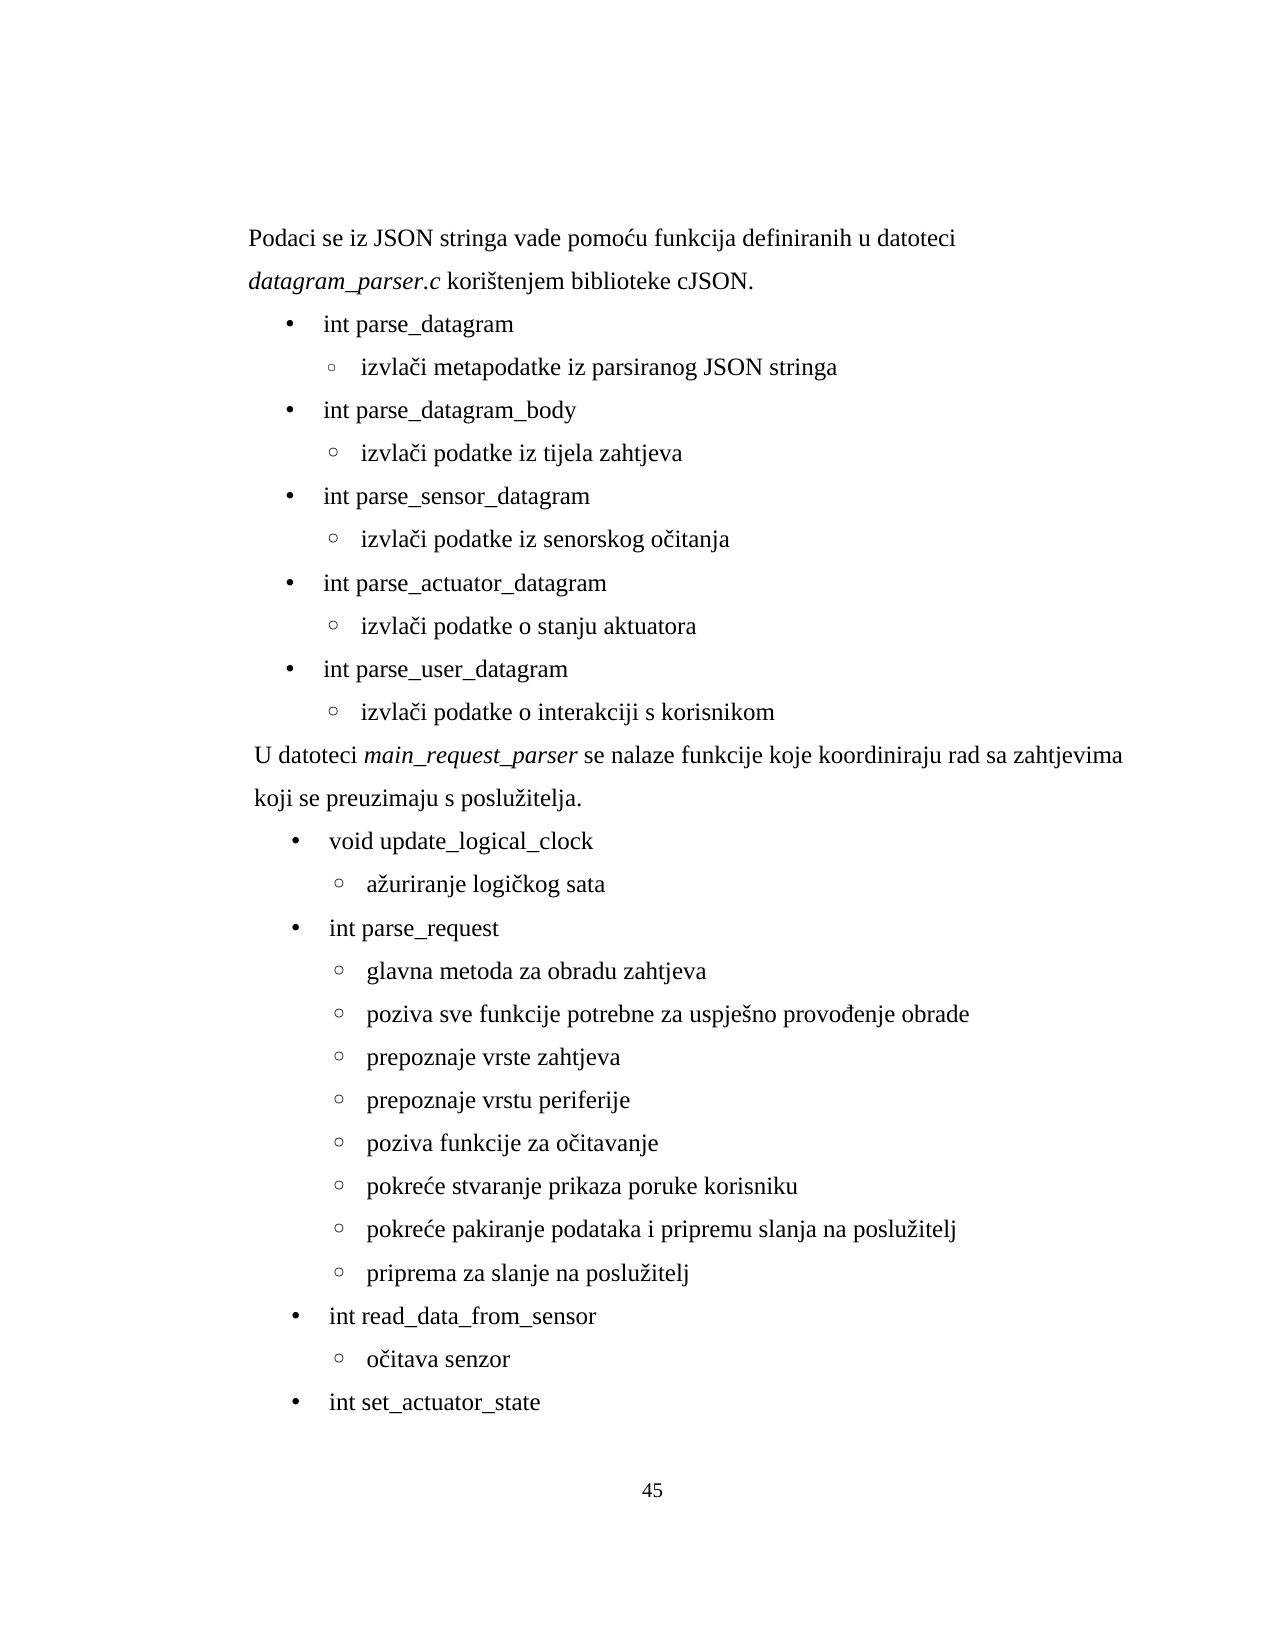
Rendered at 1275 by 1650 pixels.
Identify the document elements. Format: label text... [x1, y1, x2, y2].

list izvlači podatke iz senorskog očitanja [323, 524, 1127, 553]
list prepoznaje vrste zahtjeva [329, 1042, 1127, 1071]
list izvlači metapodatke iz parsiranog JSON stringa [323, 352, 1127, 381]
list očitava senzor [329, 1344, 1127, 1373]
text Podaci se iz JSON stringa vade pomoću funkcija definiranih u datoteci datagram_parser.c korištenjem biblioteke cJSON. [248, 223, 1127, 294]
list izvlači podatke iz tijela zahtjeva [323, 438, 1127, 467]
list int parse_sensor_datagram [286, 481, 1127, 510]
list poziva funkcije za očitavanje [329, 1128, 1127, 1157]
list prepoznaje vrstu periferije [329, 1085, 1127, 1114]
list void update_logical_clock [291, 826, 1127, 855]
list int parse_user_datagram [286, 654, 1127, 683]
list int parse_request [291, 913, 1127, 941]
list ažuriranje logičkog sata [329, 869, 1127, 898]
list int parse_datagram_body [286, 395, 1127, 424]
list izvlači podatke o stanju aktuatora [323, 611, 1127, 639]
list int set_actuator_state [291, 1387, 1127, 1416]
list pokreće stvaranje prikaza poruke korisniku [329, 1171, 1127, 1200]
list int parse_actuator_datagram [286, 568, 1127, 596]
list priprema za slanje na poslužitelj [329, 1258, 1127, 1286]
list glavna metoda za obradu zahtjeva [329, 956, 1127, 984]
list izvlači podatke o interakciji s korisnikom [323, 697, 1127, 726]
list int read_data_from_sensor [291, 1301, 1127, 1329]
list int parse_datagram [286, 309, 1127, 338]
list poziva sve funkcije potrebne za uspješno provođenje obrade [329, 999, 1127, 1028]
text U datoteci main_request_parser se nalaze funkcije koje koordiniraju rad sa zahtjevima koji se preuzimaju s poslužitelja. [254, 740, 1127, 812]
list pokreće pakiranje podataka i pripremu slanja na poslužitelj [329, 1214, 1127, 1243]
